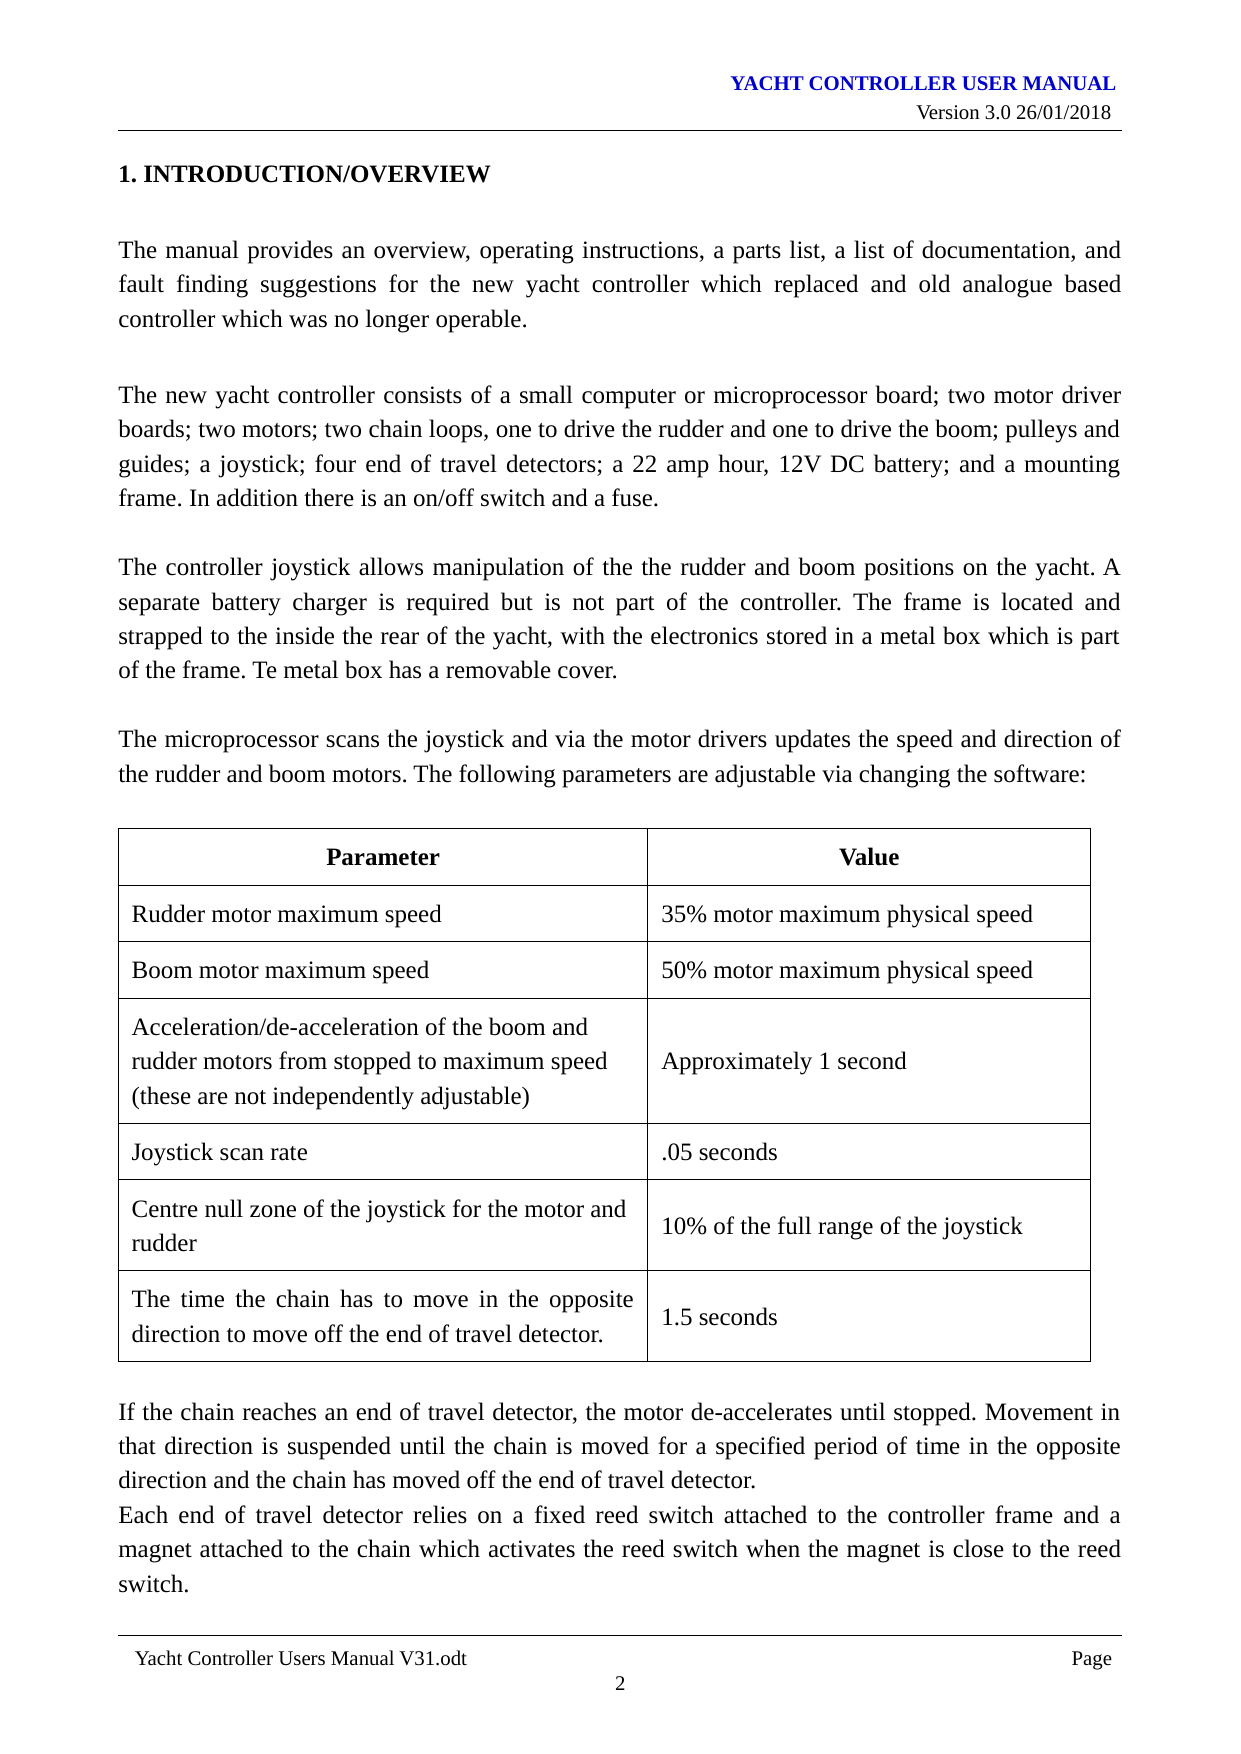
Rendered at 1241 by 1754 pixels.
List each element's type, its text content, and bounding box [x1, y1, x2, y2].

table_cell Centre null zone of the joystick for the motor and rudder [119, 1180, 647, 1270]
table_cell Boom motor maximum speed [119, 942, 647, 997]
table_cell 35% motor maximum physical speed [648, 886, 1090, 941]
table_cell Rudder motor maximum speed [119, 886, 647, 941]
table_cell 1.5 seconds [648, 1271, 1090, 1361]
table_cell 50% motor maximum physical speed [648, 942, 1090, 997]
text The microprocessor scans the joystick and via the motor drivers updates the speed and direction of the rudder and boom motors. The following parameters are adjustable via changing the software: [118, 724, 1122, 788]
text The new yacht controller consists of a small computer or microprocessor board; two motor driver boards; two motors; two chain loops, one to drive the rudder and one to drive the boom; pulleys and guides; a joystick; four end of travel detectors; a 22 amp hour, 12V DC battery; and a mounting frame. In addition there is an on/off switch and a fuse. [118, 380, 1122, 512]
table_header Value [648, 829, 1090, 884]
text The controller joystick allows manipulation of the the rudder and boom positions on the yacht. A separate battery charger is required but is not part of the controller. The frame is located and strapped to the inside the rear of the yacht, with the electronics stored in a metal box which is part of the frame. Te metal box has a removable cover. [118, 552, 1122, 684]
text The manual provides an overview, operating instructions, a parts list, a list of documentation, and fault finding suggestions for the new yacht controller which replaced and old analogue based controller which was no longer operable. [118, 235, 1122, 333]
table_cell 10% of the full range of the joystick [648, 1180, 1090, 1270]
text Each end of travel detector relies on a fixed reed switch attached to the controller frame and a magnet attached to the chain which activates the reed switch when the magnet is close to the reed switch. [118, 1500, 1122, 1598]
table_cell Acceleration/de-acceleration of the boom and rudder motors from stopped to maximum speed (these are not independently adjustable) [119, 999, 647, 1123]
text If the chain reaches an end of travel detector, the motor de-accelerates until stopped. Movement in that direction is suspended until the chain is moved for a specified period of time in the opposite direction and the chain has moved off the end of travel detector. [118, 1397, 1122, 1494]
table_header Parameter [119, 829, 647, 884]
text 1. INTRODUCTION/OVERVIEW [118, 159, 1122, 188]
table_cell .05 seconds [648, 1124, 1090, 1179]
table_cell Approximately 1 second [648, 999, 1090, 1123]
table_cell The time the chain has to move in the opposite direction to move off the end of travel detector. [119, 1271, 647, 1361]
table_cell Joystick scan rate [119, 1124, 647, 1179]
